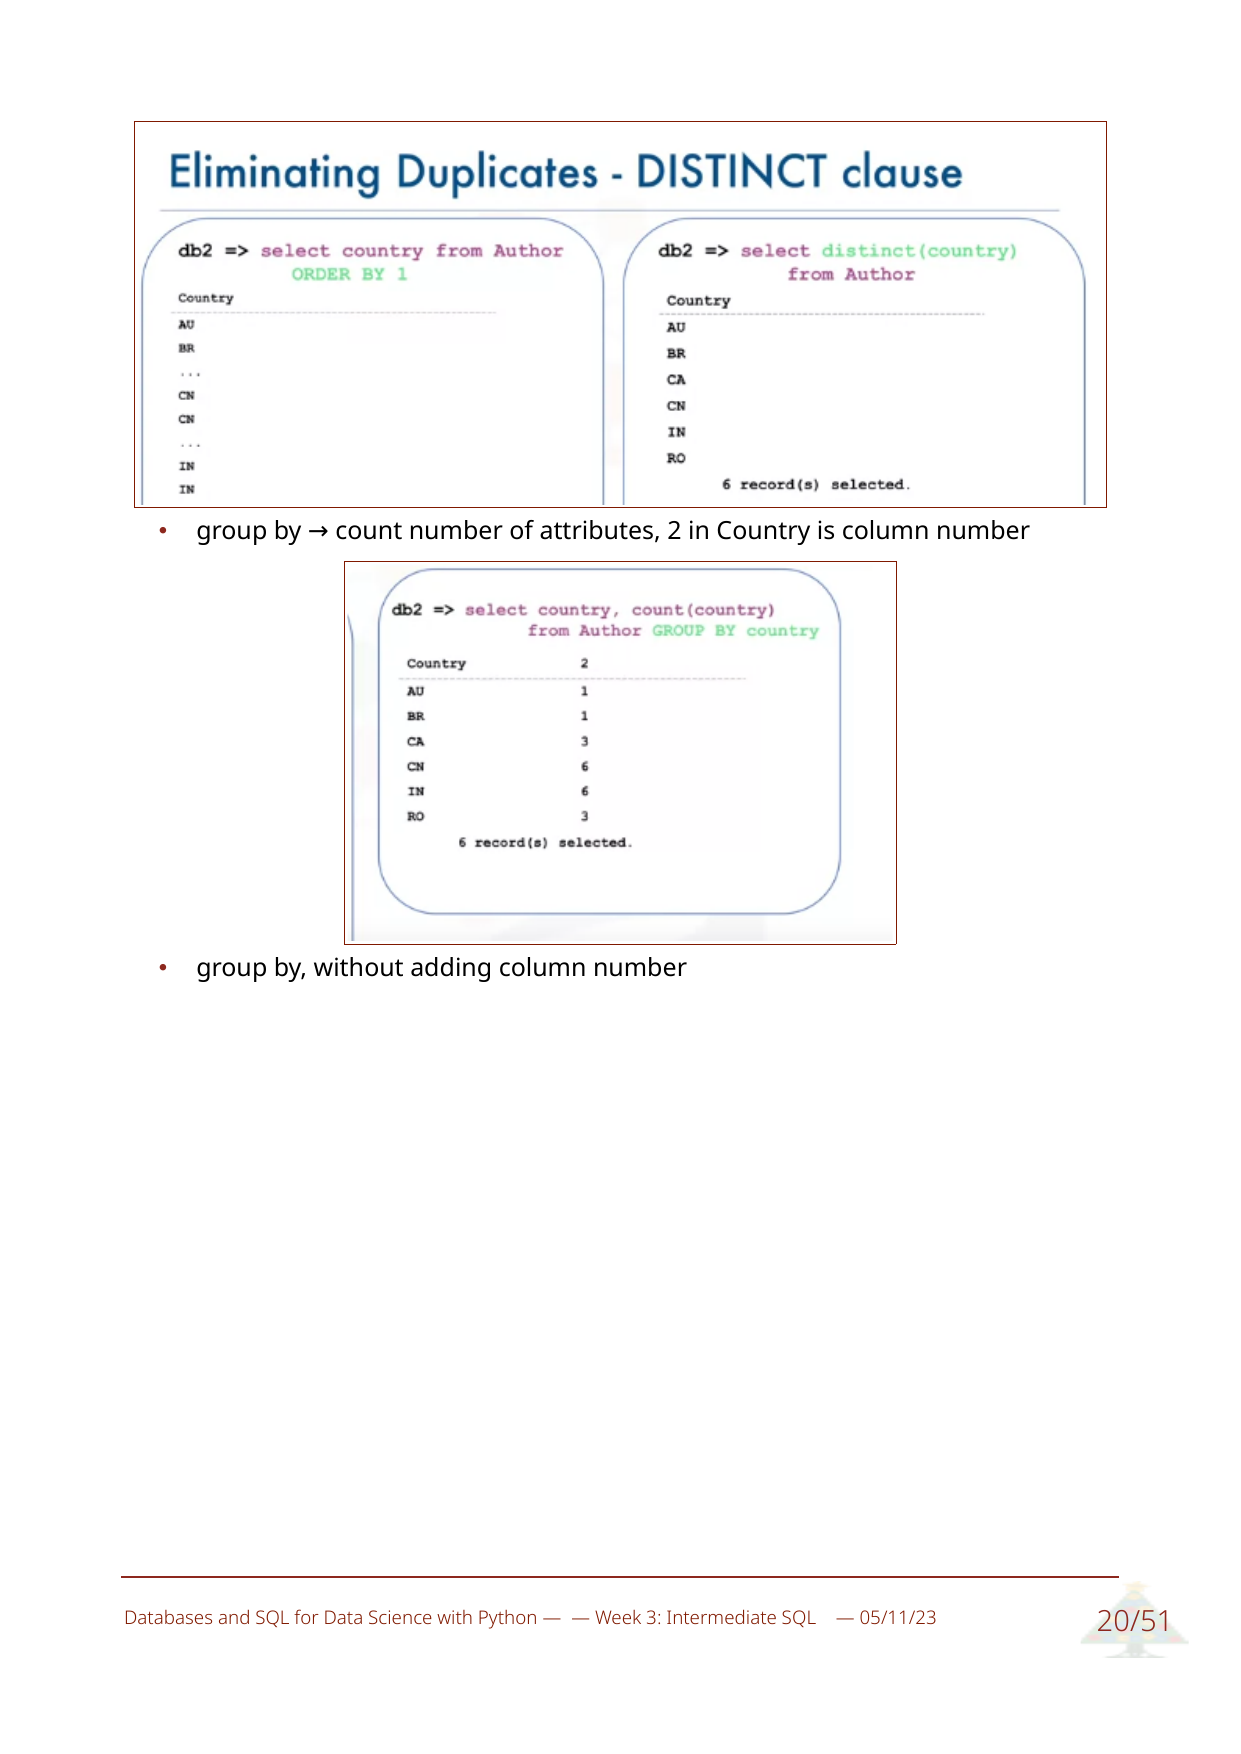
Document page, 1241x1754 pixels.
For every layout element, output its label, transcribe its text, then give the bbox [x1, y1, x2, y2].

list group by → count number of attributes, 2 in Country is column number [158, 121, 1119, 547]
list [135, 122, 1106, 507]
picture [137, 124, 1103, 505]
list group by, without adding column number [158, 578, 1119, 983]
picture [347, 564, 893, 941]
list [345, 562, 896, 944]
